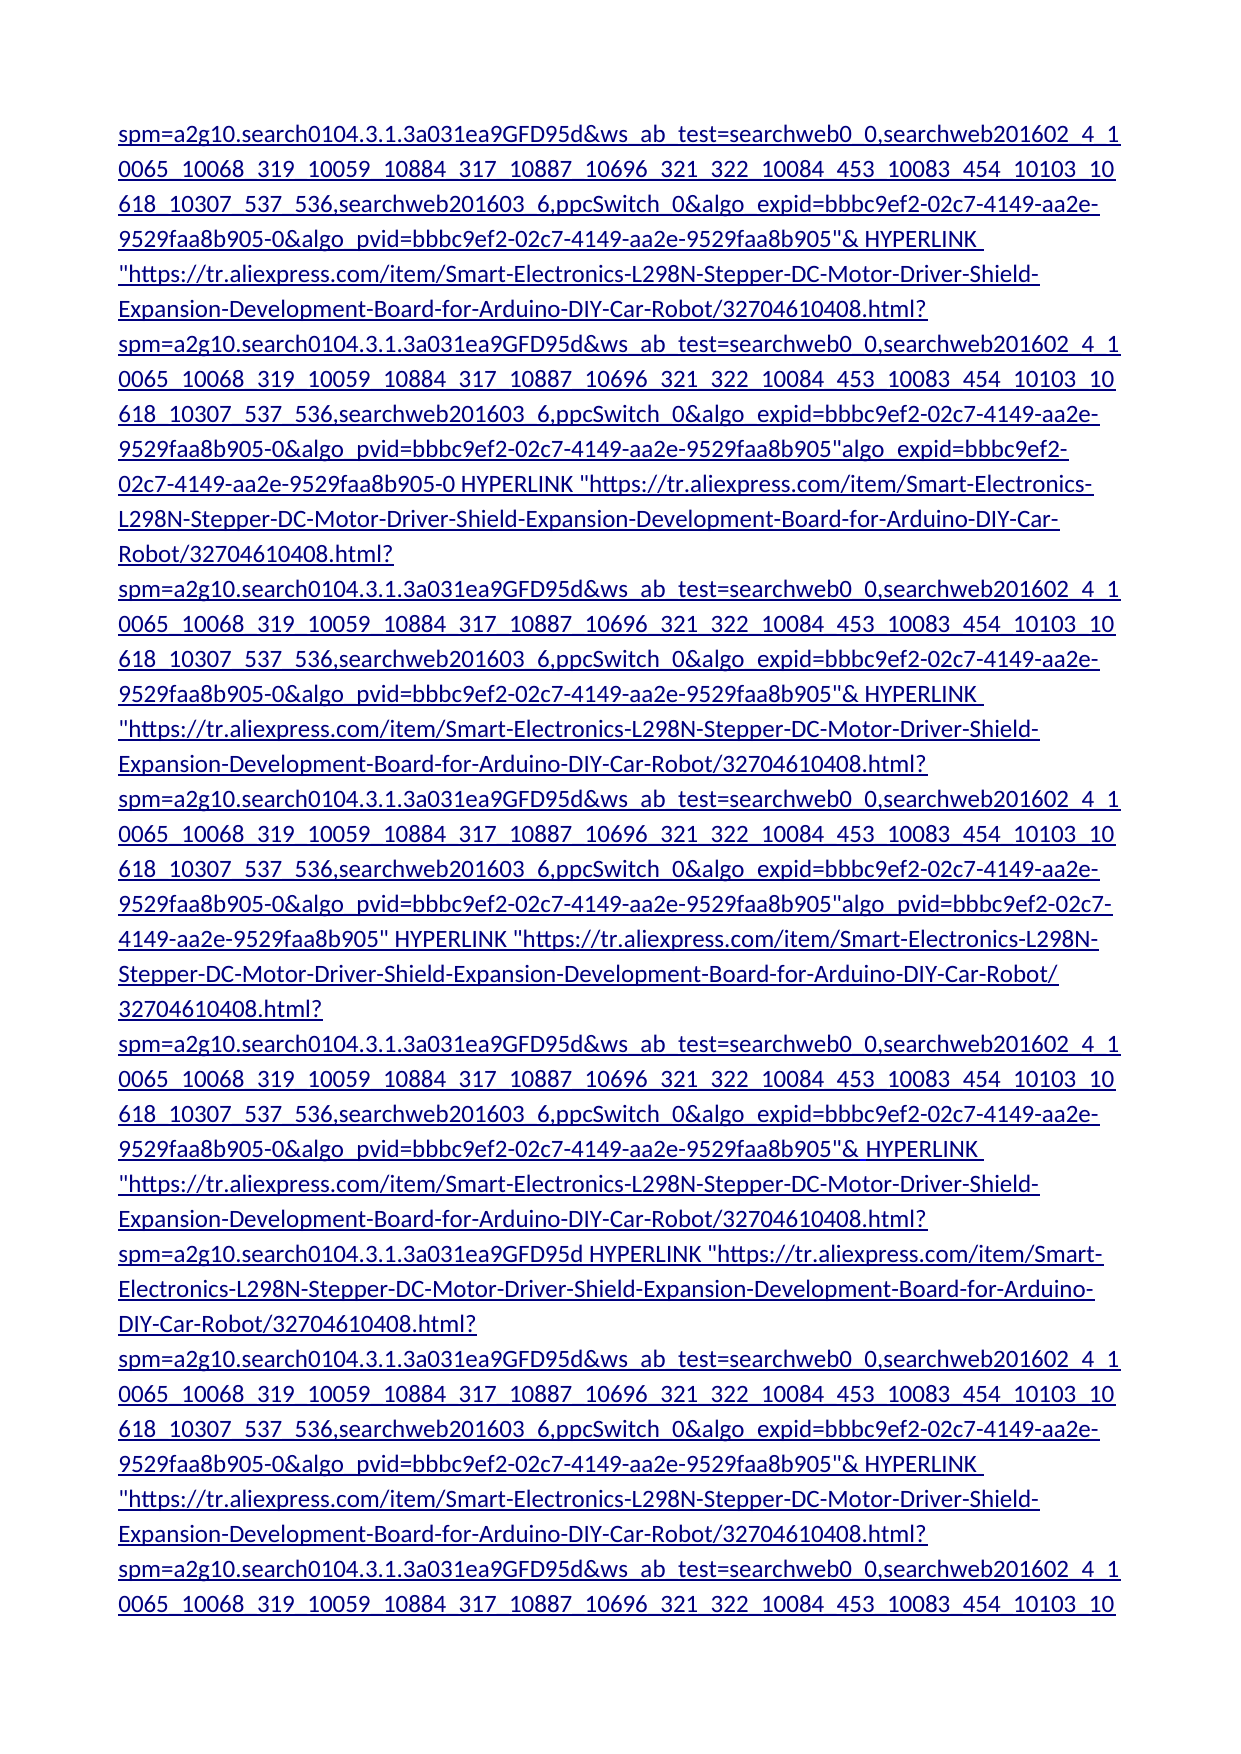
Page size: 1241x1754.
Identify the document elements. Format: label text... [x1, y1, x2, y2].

text spm=a2g10.search0104.3.1.3a031ea9GFD95d&ws_ab_test=searchweb0_0,searchweb201602_4_10065_10068_319_10059_10884_317_10887_10696_321_322_10084_453_10083_454_10103_10618_10307_537_536,searchweb201603_6,ppcSwitch_0&algo_expid=bbbc9ef2-02c7-4149-aa2e-9529faa8b905-0&algo_pvid=bbbc9ef2-02c7-4149-aa2e-9529faa8b905"& HYPERLINK "https://tr.aliexpress.com/item/Smart-Electronics-L298N-Stepper-DC-Motor-Driver-Shield-Expansion-Development-Board-for-Arduino-DIY-Car-Robot/32704610408.html?spm=a2g10.search0104.3.1.3a031ea9GFD95d&ws_ab_test=searchweb0_0,searchweb201602_4_10065_10068_319_10059_10884_317_10887_10696_321_322_10084_453_10083_454_10103_10618_10307_537_536,searchweb201603_6,ppcSwitch_0&algo_expid=bbbc9ef2-02c7-4149-aa2e-9529faa8b905-0&algo_pvid=bbbc9ef2-02c7-4149-aa2e-9529faa8b905"algo_expid=bbbc9ef2-02c7-4149-aa2e-9529faa8b905-0 HYPERLINK "https://tr.aliexpress.com/item/Smart-Electronics-L298N-Stepper-DC-Motor-Driver-Shield-Expansion-Development-Board-for-Arduino-DIY-Car-Robot/32704610408.html?spm=a2g10.search0104.3.1.3a031ea9GFD95d&ws_ab_test=searchweb0_0,searchweb201602_4_10065_10068_319_10059_10884_317_10887_10696_321_322_10084_453_10083_454_10103_10618_10307_537_536,searchweb201603_6,ppcSwitch_0&algo_expid=bbbc9ef2-02c7-4149-aa2e-9529faa8b905-0&algo_pvid=bbbc9ef2-02c7-4149-aa2e-9529faa8b905"& HYPERLINK "https://tr.aliexpress.com/item/Smart-Electronics-L298N-Stepper-DC-Motor-Driver-Shield-Expansion-Development-Board-for-Arduino-DIY-Car-Robot/32704610408.html?spm=a2g10.search0104.3.1.3a031ea9GFD95d&ws_ab_test=searchweb0_0,searchweb201602_4_10065_10068_319_10059_10884_317_10887_10696_321_322_10084_453_10083_454_10103_10618_10307_537_536,searchweb201603_6,ppcSwitch_0&algo_expid=bbbc9ef2-02c7-4149-aa2e-9529faa8b905-0&algo_pvid=bbbc9ef2-02c7-4149-aa2e-9529faa8b905"algo_pvid=bbbc9ef2-02c7-4149-aa2e-9529faa8b905" HYPERLINK "https://tr.aliexpress.com/item/Smart-Electronics-L298N-Stepper-DC-Motor-Driver-Shield-Expansion-Development-Board-for-Arduino-DIY-Car-Robot/32704610408.html?spm=a2g10.search0104.3.1.3a031ea9GFD95d&ws_ab_test=searchweb0_0,searchweb201602_4_10065_10068_319_10059_10884_317_10887_10696_321_322_10084_453_10083_454_10103_10618_10307_537_536,searchweb201603_6,ppcSwitch_0&algo_expid=bbbc9ef2-02c7-4149-aa2e-9529faa8b905-0&algo_pvid=bbbc9ef2-02c7-4149-aa2e-9529faa8b905"& HYPERLINK "https://tr.aliexpress.com/item/Smart-Electronics-L298N-Stepper-DC-Motor-Driver-Shield-Expansion-Development-Board-for-Arduino-DIY-Car-Robot/32704610408.html?spm=a2g10.search0104.3.1.3a031ea9GFD95d HYPERLINK "https://tr.aliexpress.com/item/Smart-Electronics-L298N-Stepper-DC-Motor-Driver-Shield-Expansion-Development-Board-for-Arduino-DIY-Car-Robot/32704610408.html?spm=a2g10.search0104.3.1.3a031ea9GFD95d&ws_ab_test=searchweb0_0,searchweb201602_4_10065_10068_319_10059_10884_317_10887_10696_321_322_10084_453_10083_454_10103_10618_10307_537_536,searchweb201603_6,ppcSwitch_0&algo_expid=bbbc9ef2-02c7-4149-aa2e-9529faa8b905-0&algo_pvid=bbbc9ef2-02c7-4149-aa2e-9529faa8b905"& HYPERLINK "https://tr.aliexpress.com/item/Smart-Electronics-L298N-Stepper-DC-Motor-Driver-Shield-Expansion-Development-Board-for-Arduino-DIY-Car-Robot/32704610408.html?spm=a2g10.search0104.3.1.3a031ea9GFD95d&ws_ab_test=searchweb0_0,searchweb201602_4_10065_10068_319_10059_10884_317_10887_10696_321_322_10084_453_10083_454_10103_10 [118, 118, 1122, 1619]
